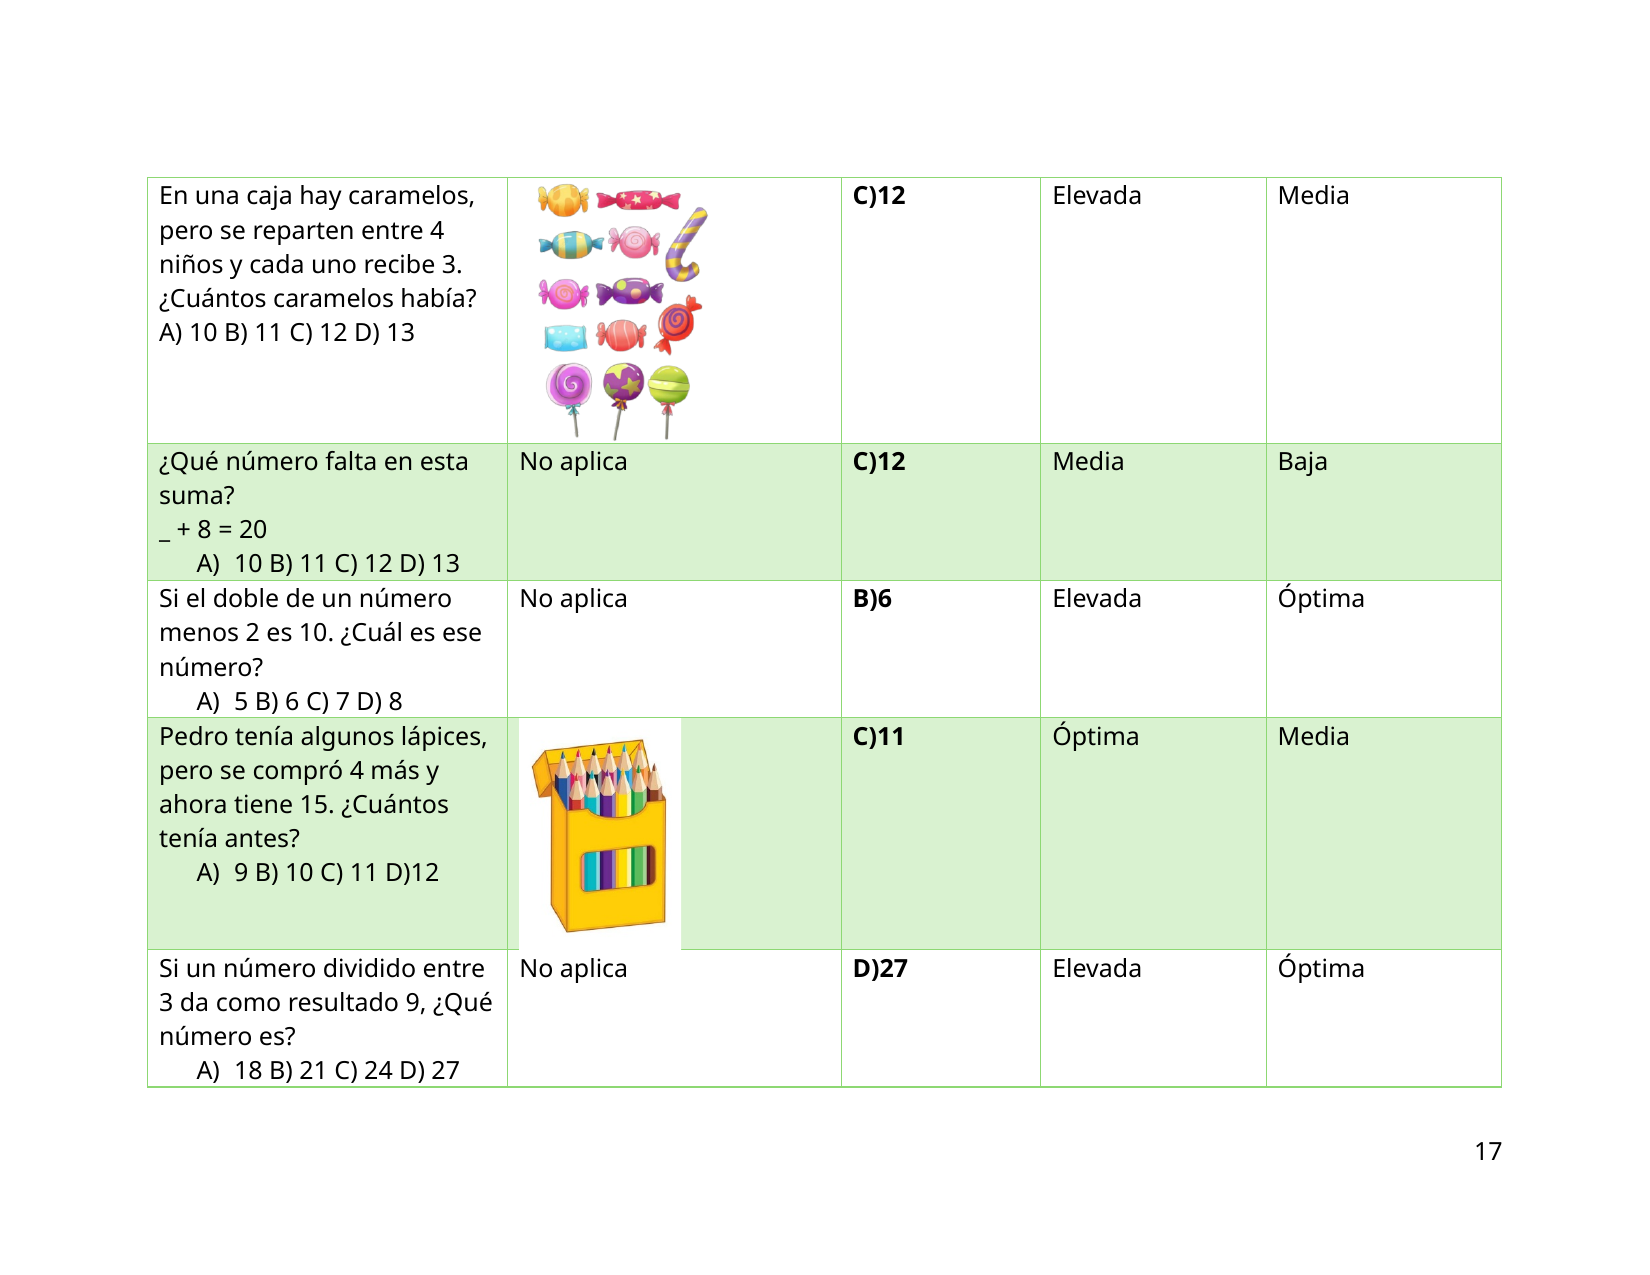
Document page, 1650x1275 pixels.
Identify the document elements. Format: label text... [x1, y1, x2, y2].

table_cell Baja [1267, 444, 1501, 580]
table_cell C)12 [842, 444, 1040, 580]
table_cell Óptima [1267, 581, 1501, 717]
table_cell ¿Qué número falta en esta suma? _ + 8 = 20 10 B) 11 C) 12 D) 13 [148, 444, 507, 580]
table_cell Óptima [1041, 718, 1266, 949]
table_cell Media [1267, 178, 1501, 443]
table_cell Si un número dividido entre 3 da como resultado 9, ¿Qué número es? 18 B) 21 C) 24 D) 27 [148, 950, 507, 1086]
table_cell Si el doble de un número menos 2 es 10. ¿Cuál es ese número? 5 B) 6 C) 7 D) 8 [148, 581, 507, 717]
table_cell No aplica [508, 950, 841, 1086]
table_cell Óptima [1267, 950, 1501, 1086]
table_cell C)12 [842, 178, 1040, 443]
table_cell Elevada [1041, 581, 1266, 717]
picture [519, 718, 682, 950]
table_cell [682, 718, 841, 949]
table_cell D)27 [842, 950, 1040, 1086]
picture [519, 178, 717, 443]
table_cell B)6 [842, 581, 1040, 717]
table_cell No aplica [508, 444, 841, 580]
table_cell Pedro tenía algunos lápices, pero se compró 4 más y ahora tiene 15. ¿Cuántos tenía antes? 9 B) 10 C) 11 D)12 [148, 718, 507, 949]
table_cell C)11 [842, 718, 1040, 949]
table_cell No aplica [508, 581, 841, 717]
table_cell En una caja hay caramelos, pero se reparten entre 4 niños y cada uno recibe 3. ¿Cuántos caramelos había? A) 10 B) 11 C) 12 D) 13 [148, 178, 507, 443]
table_cell [508, 718, 519, 949]
table_cell [717, 178, 841, 443]
table_cell Elevada [1041, 950, 1266, 1086]
table_cell [508, 178, 519, 443]
table_cell Elevada [1041, 178, 1266, 443]
table_cell Media [1267, 718, 1501, 949]
table_cell Media [1041, 444, 1266, 580]
